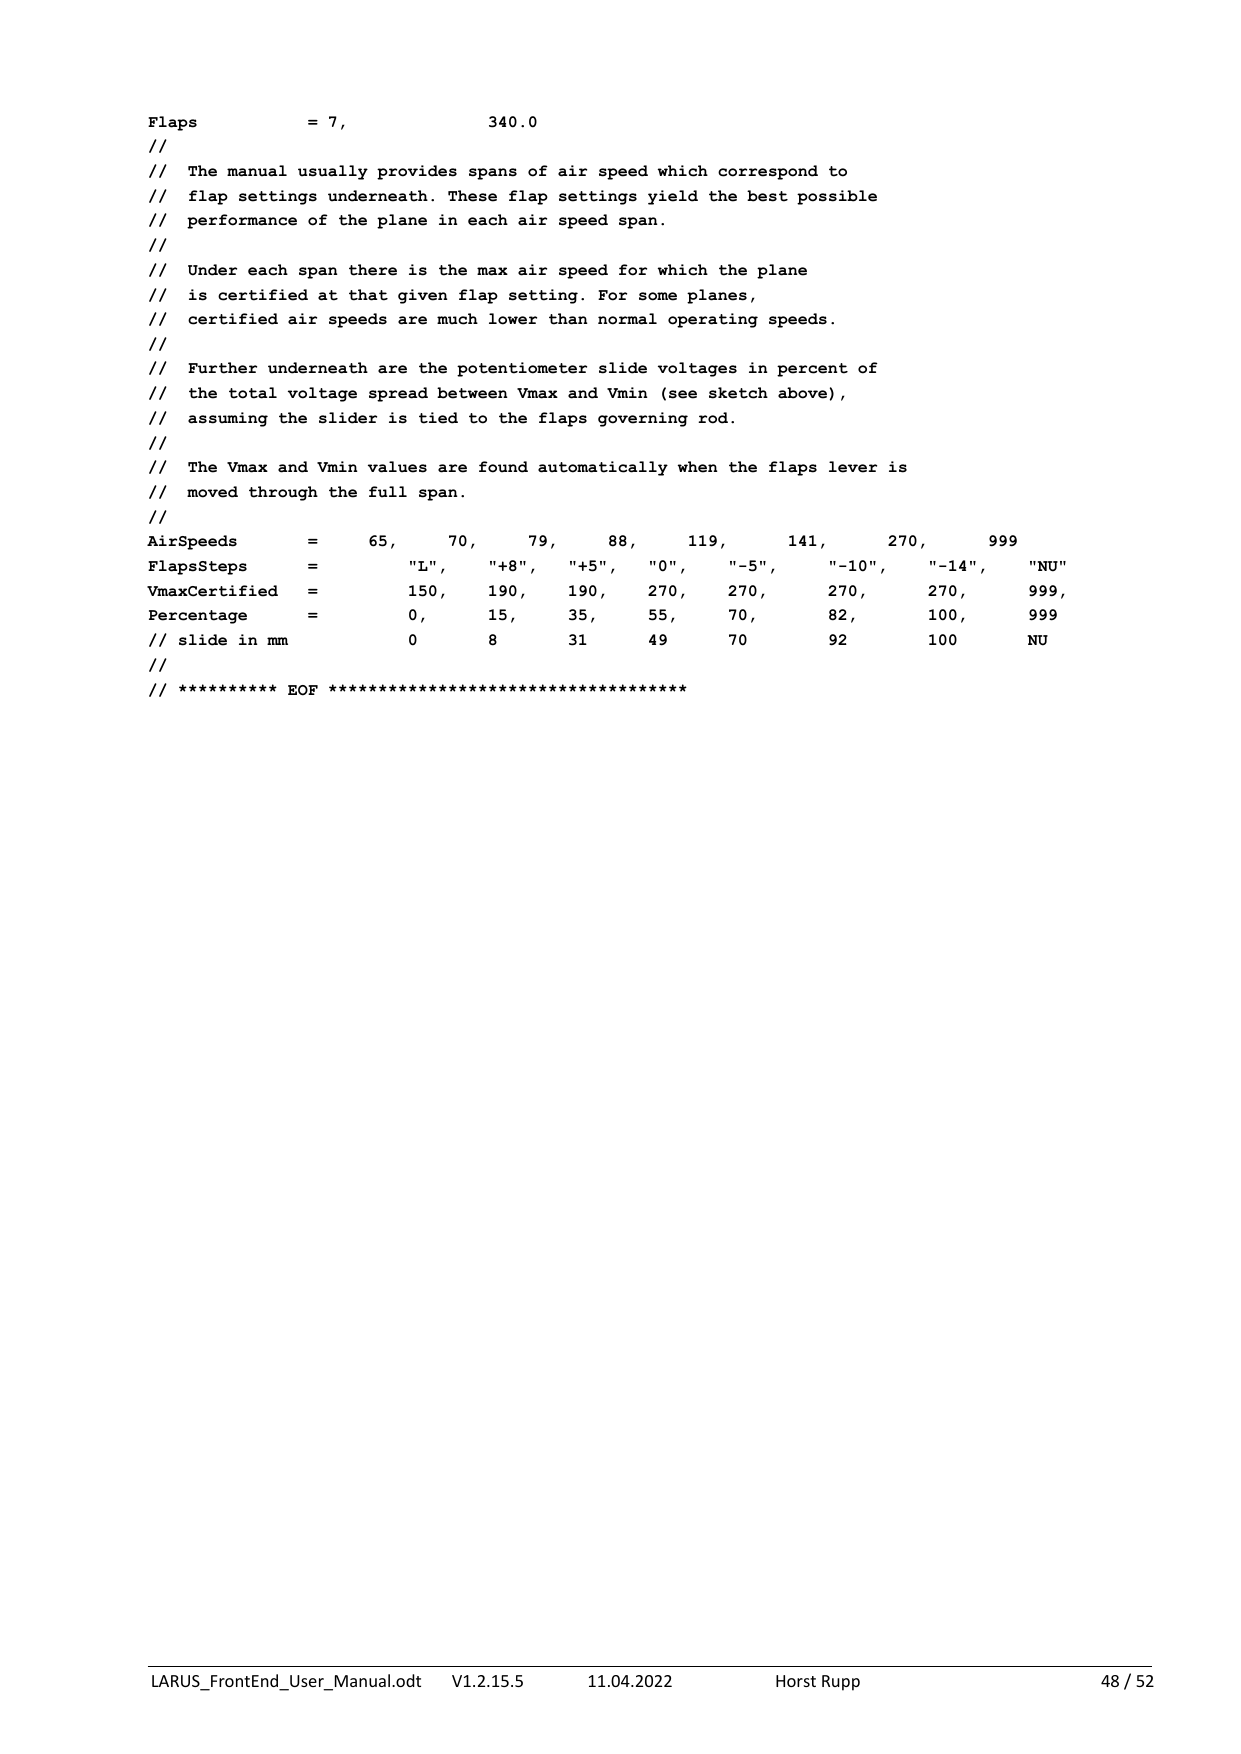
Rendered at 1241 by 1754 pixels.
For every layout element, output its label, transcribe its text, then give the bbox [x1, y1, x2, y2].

text // assuming the slider is tied to the flaps governing rod. [148, 409, 1152, 428]
text // The Vmax and Vmin values are found automatically when the flaps lever is [148, 459, 1152, 478]
text // [148, 335, 1152, 354]
text // [148, 434, 1152, 453]
text // moved through the full span. [148, 483, 1152, 502]
text // [148, 656, 1152, 675]
text // [148, 138, 1152, 157]
text // certified air speeds are much lower than normal operating speeds. [148, 311, 1152, 329]
text // [148, 237, 1152, 256]
text // [148, 508, 1152, 527]
text // is certified at that given flap setting. For some planes, [148, 286, 1152, 305]
text // Further underneath are the potentiometer slide voltages in percent of [148, 360, 1152, 379]
text VmaxCertified = 150, 190, 190, 270, 270, 270, 270, 999, [148, 582, 1152, 601]
text // ********** EOF ************************************ [148, 681, 1152, 700]
text // performance of the plane in each air speed span. [148, 212, 1152, 231]
text FlapsSteps = "L", "+8", "+5", "0", "-5", "-10", "-14", "NU" [148, 558, 1152, 576]
text AirSpeeds = 65, 70, 79, 88, 119, 141, 270, 999 [148, 533, 1152, 552]
text // Under each span there is the max air speed for which the plane [148, 261, 1152, 280]
text Flaps = 7, 340.0 [148, 113, 1152, 132]
text Percentage = 0, 15, 35, 55, 70, 82, 100, 999 [148, 607, 1152, 626]
text // flap settings underneath. These flap settings yield the best possible [148, 187, 1152, 206]
text // slide in mm 0 8 31 49 70 92 100 NU [148, 632, 1152, 651]
text // the total voltage spread between Vmax and Vmin (see sketch above), [148, 385, 1152, 404]
text // The manual usually provides spans of air speed which correspond to [148, 163, 1152, 181]
